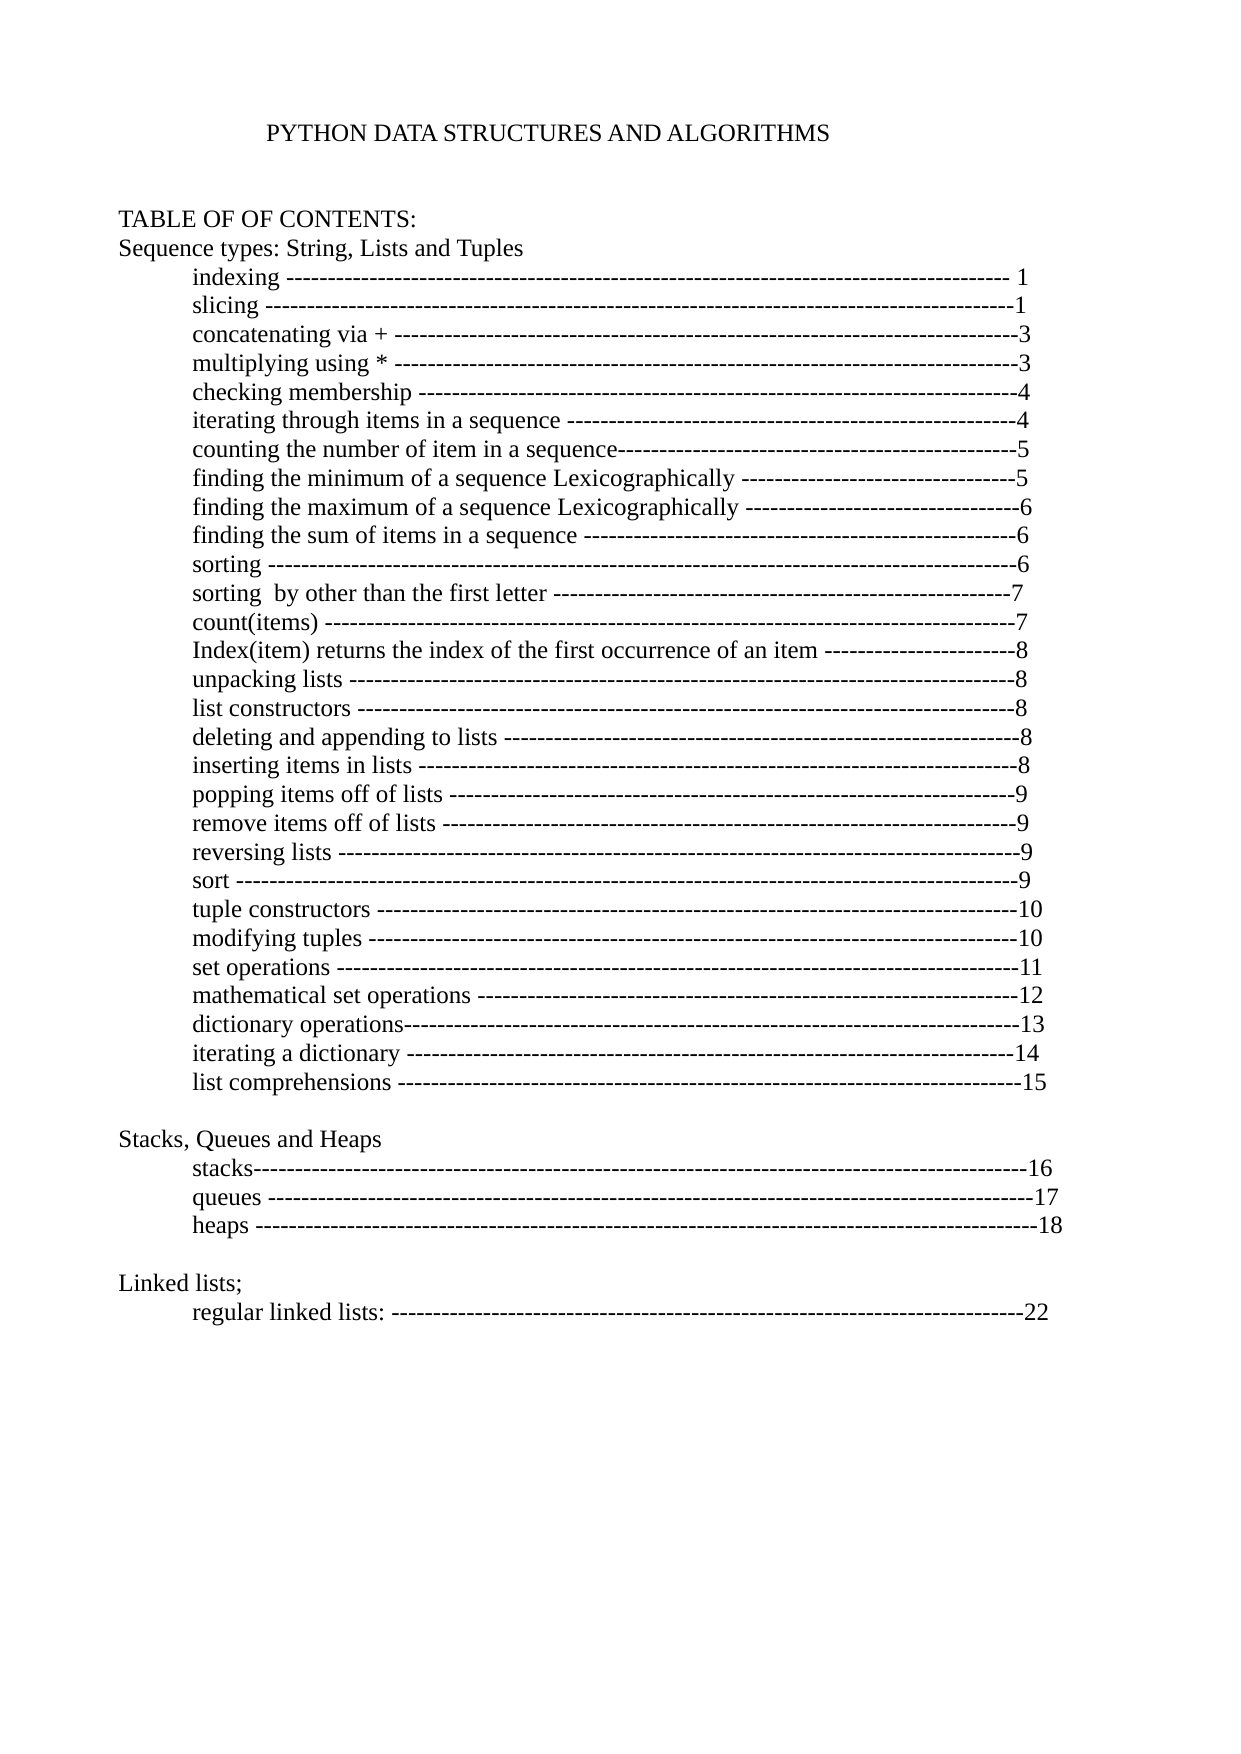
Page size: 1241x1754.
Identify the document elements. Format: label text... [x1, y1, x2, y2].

text stacks---------------------------------------------------------------------------------------------16 [118, 1153, 1122, 1182]
text tuple constructors -----------------------------------------------------------------------------10 [118, 894, 1122, 923]
text list constructors -------------------------------------------------------------------------------8 [118, 693, 1122, 722]
text finding the maximum of a sequence Lexicographically ---------------------------------6 [118, 492, 1122, 521]
text TABLE OF OF CONTENTS: [118, 204, 1122, 233]
text Stacks, Queues and Heaps [118, 1124, 1122, 1153]
text popping items off of lists --------------------------------------------------------------------9 [118, 779, 1122, 808]
text list comprehensions ---------------------------------------------------------------------------15 [118, 1067, 1122, 1096]
text checking membership ------------------------------------------------------------------------4 [118, 377, 1122, 406]
text multiplying using * ---------------------------------------------------------------------------3 [118, 348, 1122, 377]
text heaps ----------------------------------------------------------------------------------------------18 [118, 1211, 1122, 1239]
text Index(item) returns the index of the first occurrence of an item -----------------------8 [118, 636, 1122, 664]
text sorting ------------------------------------------------------------------------------------------6 [118, 549, 1122, 578]
text unpacking lists --------------------------------------------------------------------------------8 [118, 664, 1122, 693]
text inserting items in lists ------------------------------------------------------------------------8 [118, 751, 1122, 779]
text slicing ------------------------------------------------------------------------------------------1 [118, 291, 1122, 319]
text Sequence types: String, Lists and Tuples [118, 233, 1122, 262]
text counting the number of item in a sequence------------------------------------------------5 [118, 434, 1122, 463]
text queues --------------------------------------------------------------------------------------------17 [118, 1182, 1122, 1211]
text indexing --------------------------------------------------------------------------------------- 1 [118, 262, 1122, 291]
text iterating through items in a sequence ------------------------------------------------------4 [118, 406, 1122, 434]
text dictionary operations--------------------------------------------------------------------------13 [118, 1009, 1122, 1038]
text sorting by other than the first letter -------------------------------------------------------7 [118, 578, 1122, 607]
text PYTHON DATA STRUCTURES AND ALGORITHMS [118, 118, 1122, 147]
text regular linked lists: ----------------------------------------------------------------------------22 [118, 1297, 1122, 1326]
text set operations ----------------------------------------------------------------------------------11 [118, 952, 1122, 981]
text reversing lists ----------------------------------------------------------------------------------9 [118, 837, 1122, 866]
text iterating a dictionary -------------------------------------------------------------------------14 [118, 1038, 1122, 1067]
text finding the minimum of a sequence Lexicographically ---------------------------------5 [118, 463, 1122, 492]
text modifying tuples ------------------------------------------------------------------------------10 [118, 923, 1122, 952]
text Linked lists; [118, 1268, 1122, 1297]
text remove items off of lists ---------------------------------------------------------------------9 [118, 808, 1122, 837]
text deleting and appending to lists --------------------------------------------------------------8 [118, 722, 1122, 751]
text concatenating via + ---------------------------------------------------------------------------3 [118, 319, 1122, 348]
text sort ----------------------------------------------------------------------------------------------9 [118, 866, 1122, 894]
text count(items) -----------------------------------------------------------------------------------7 [118, 607, 1122, 636]
text mathematical set operations -----------------------------------------------------------------12 [118, 981, 1122, 1009]
text finding the sum of items in a sequence ----------------------------------------------------6 [118, 521, 1122, 549]
